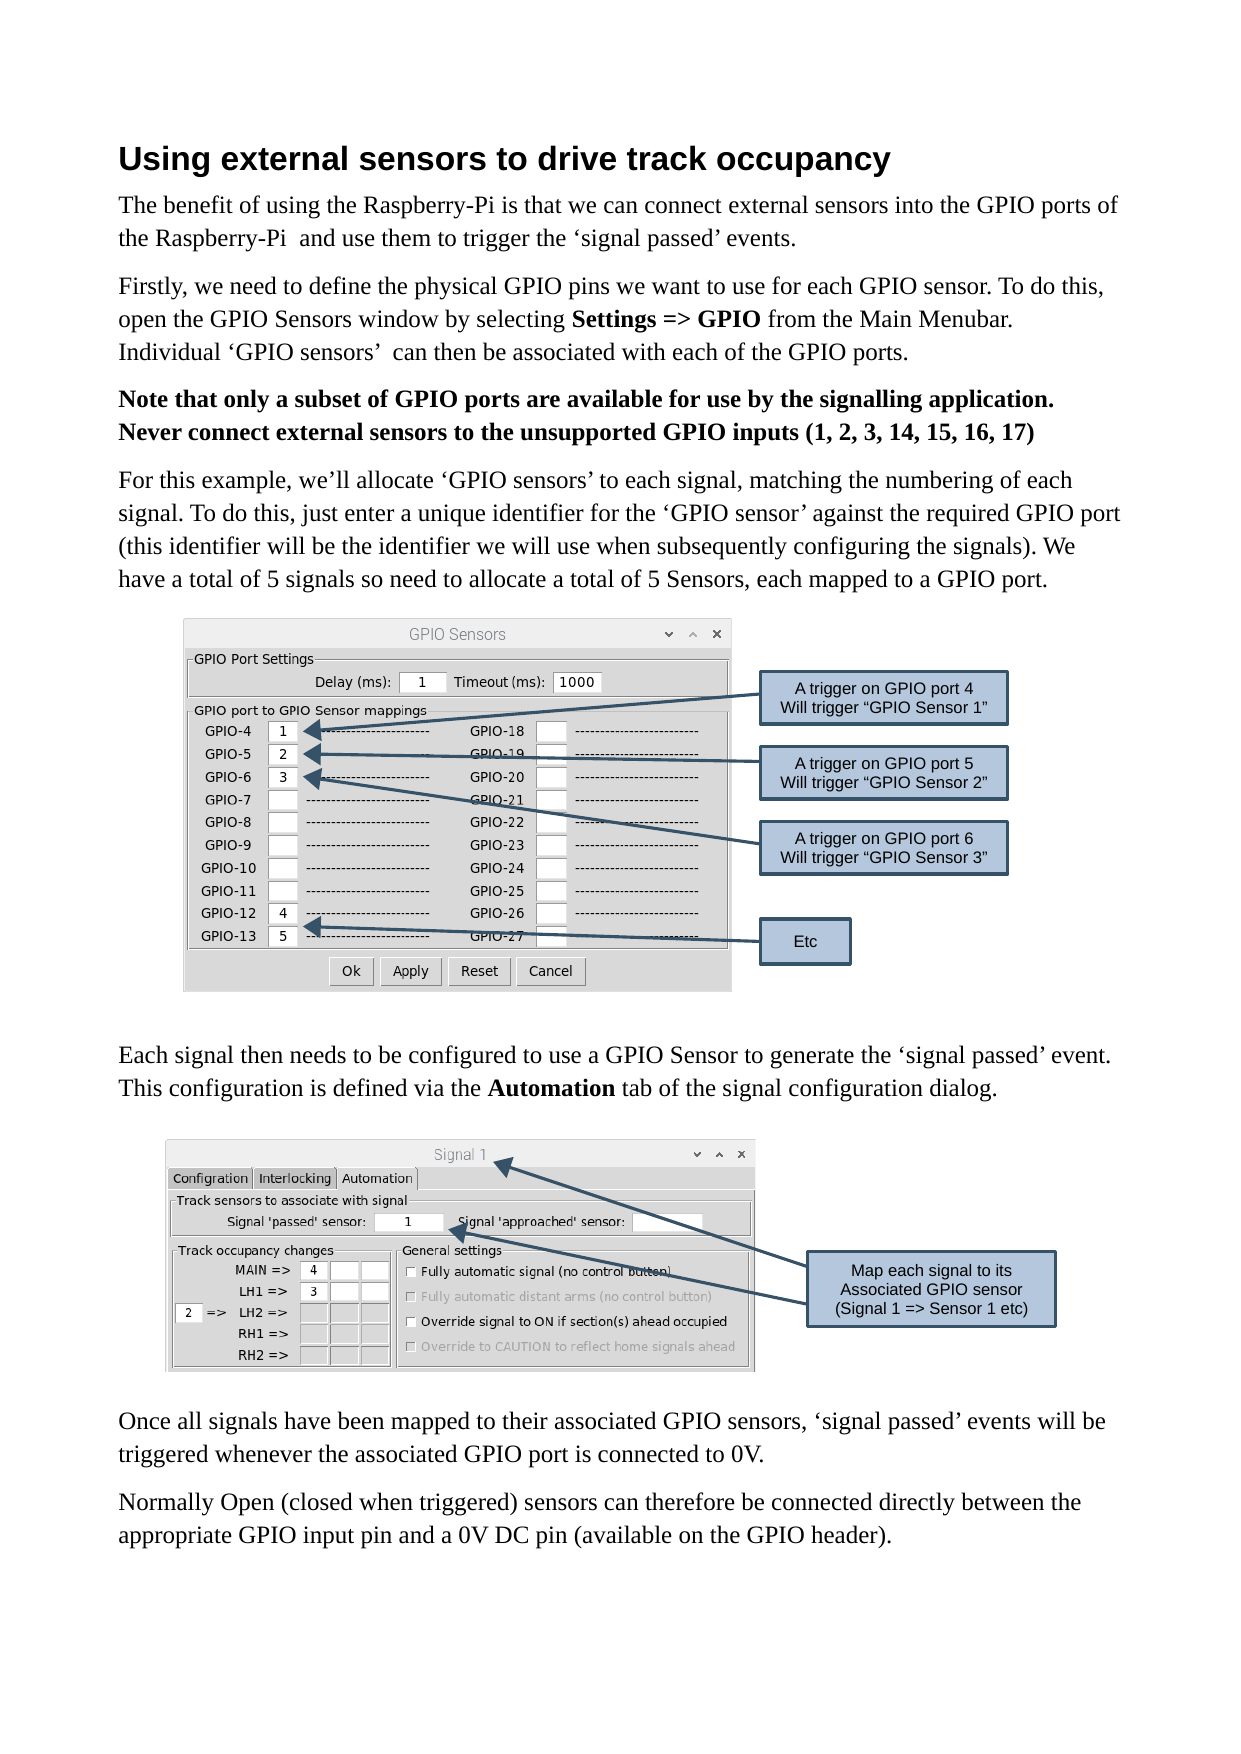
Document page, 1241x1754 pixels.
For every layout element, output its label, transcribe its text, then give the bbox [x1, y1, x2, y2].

text Each signal then needs to be configured to use a GPIO Sensor to generate the ‘signal passed’ event. This configuration is defined via the Automation tab of the signal configuration dialog. [118, 1040, 1122, 1102]
picture [183, 618, 732, 992]
picture [165, 1139, 756, 1372]
text For this example, we’ll allocate ‘GPIO sensors’ to each signal, matching the numbering of each signal. To do this, just enter a unique identifier for the ‘GPIO sensor’ against the required GPIO port (this identifier will be the identifier we will use when subsequently configuring the signals). We have a total of 5 signals so need to allocate a total of 5 Sensors, each mapped to a GPIO port. [118, 465, 1122, 593]
text Firstly, we need to define the physical GPIO pins we want to use for each GPIO sensor. To do this, open the GPIO Sensors window by selecting Settings => GPIO from the Main Menubar. Individual ‘GPIO sensors’ can then be associated with each of the GPIO ports. [118, 271, 1122, 366]
text Note that only a subset of GPIO ports are available for use by the signalling application. Never connect external sensors to the unsupported GPIO inputs (1, 2, 3, 14, 15, 16, 17) [118, 384, 1122, 446]
text Normally Open (closed when triggered) sensors can therefore be connected directly between the appropriate GPIO input pin and a 0V DC pin (available on the GPIO header). [118, 1487, 1122, 1549]
subtitle Using external sensors to drive track occupancy [118, 139, 1122, 178]
text The benefit of using the Raspberry-Pi is that we can connect external sensors into the GPIO ports of the Raspberry-Pi and use them to trigger the ‘signal passed’ events. [118, 190, 1122, 252]
text Once all signals have been mapped to their associated GPIO sensors, ‘signal passed’ events will be triggered whenever the associated GPIO port is connected to 0V. [118, 1406, 1122, 1468]
